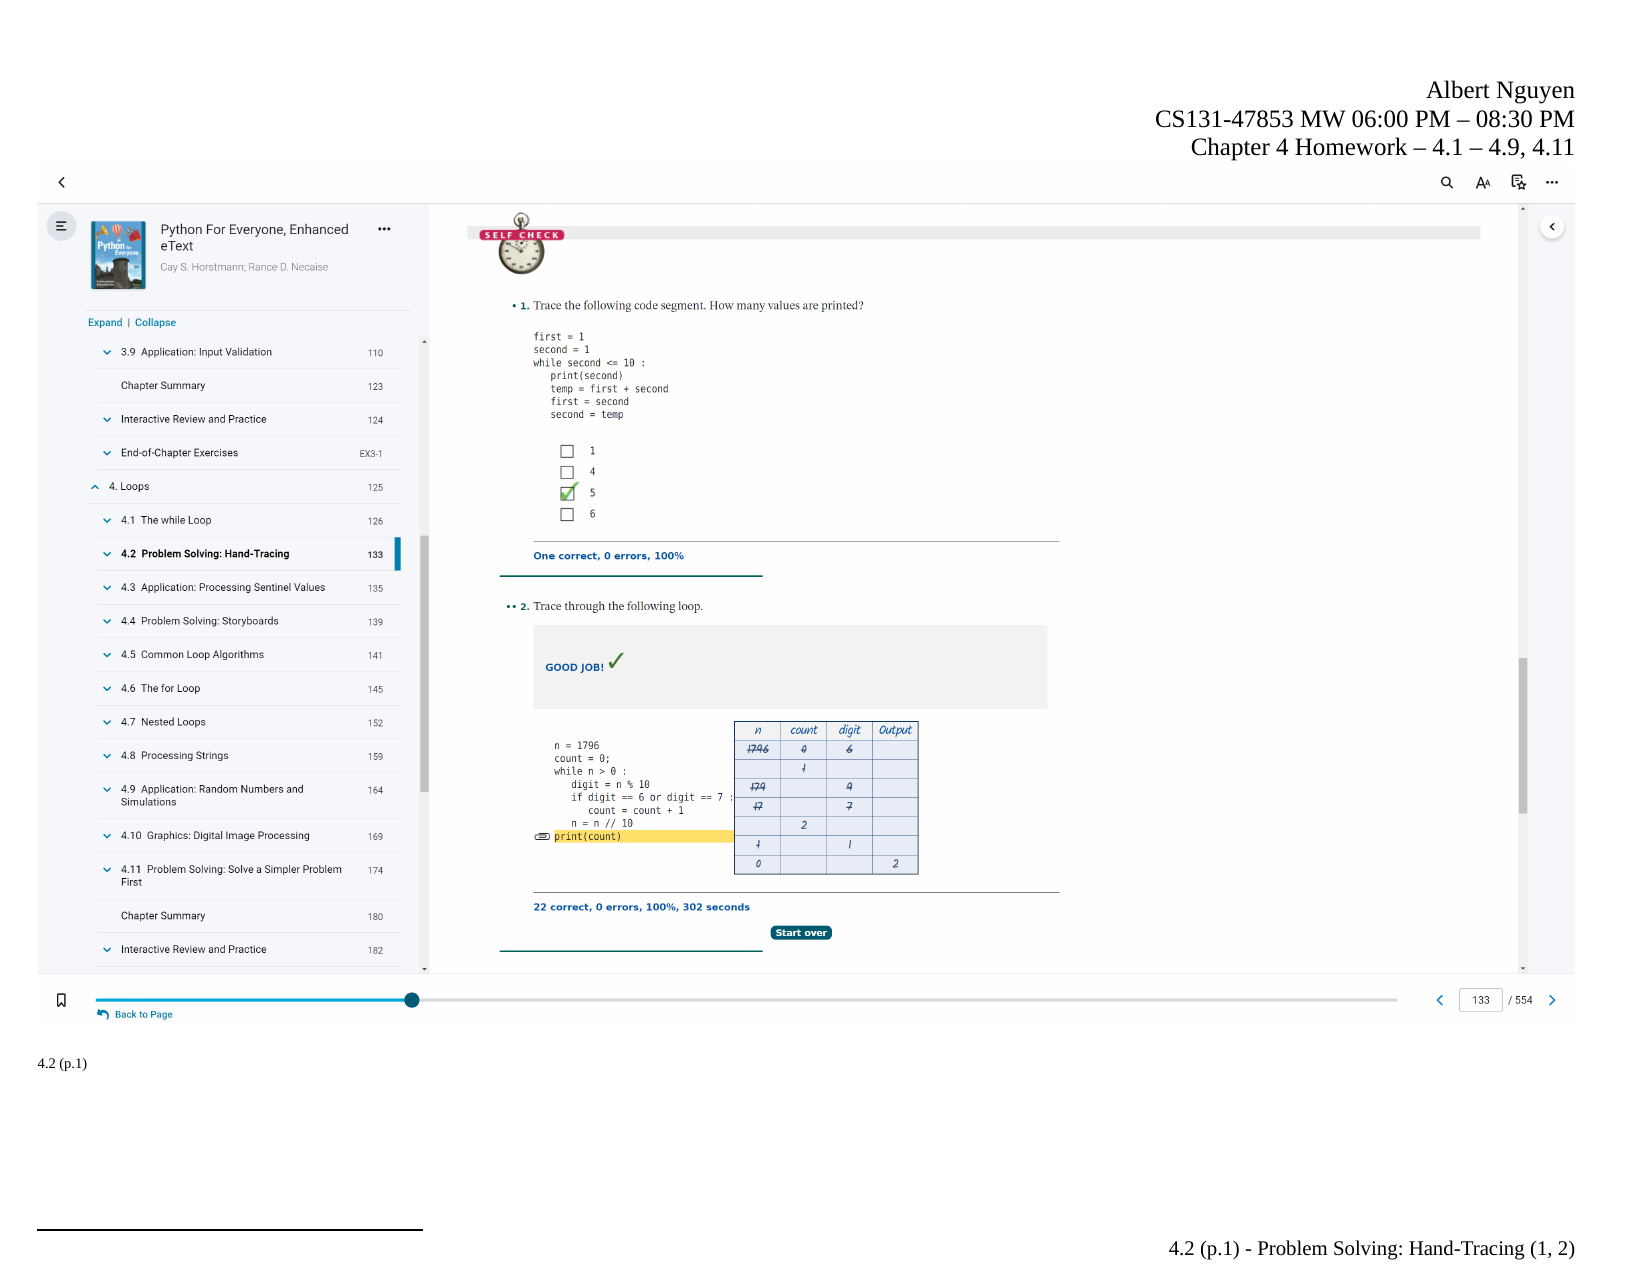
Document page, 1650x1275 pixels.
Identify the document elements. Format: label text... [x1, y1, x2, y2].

picture [37, 161, 1575, 1026]
text - Problem Solving: Hand-Tracing (1, 2) [37, 1236, 1575, 1260]
